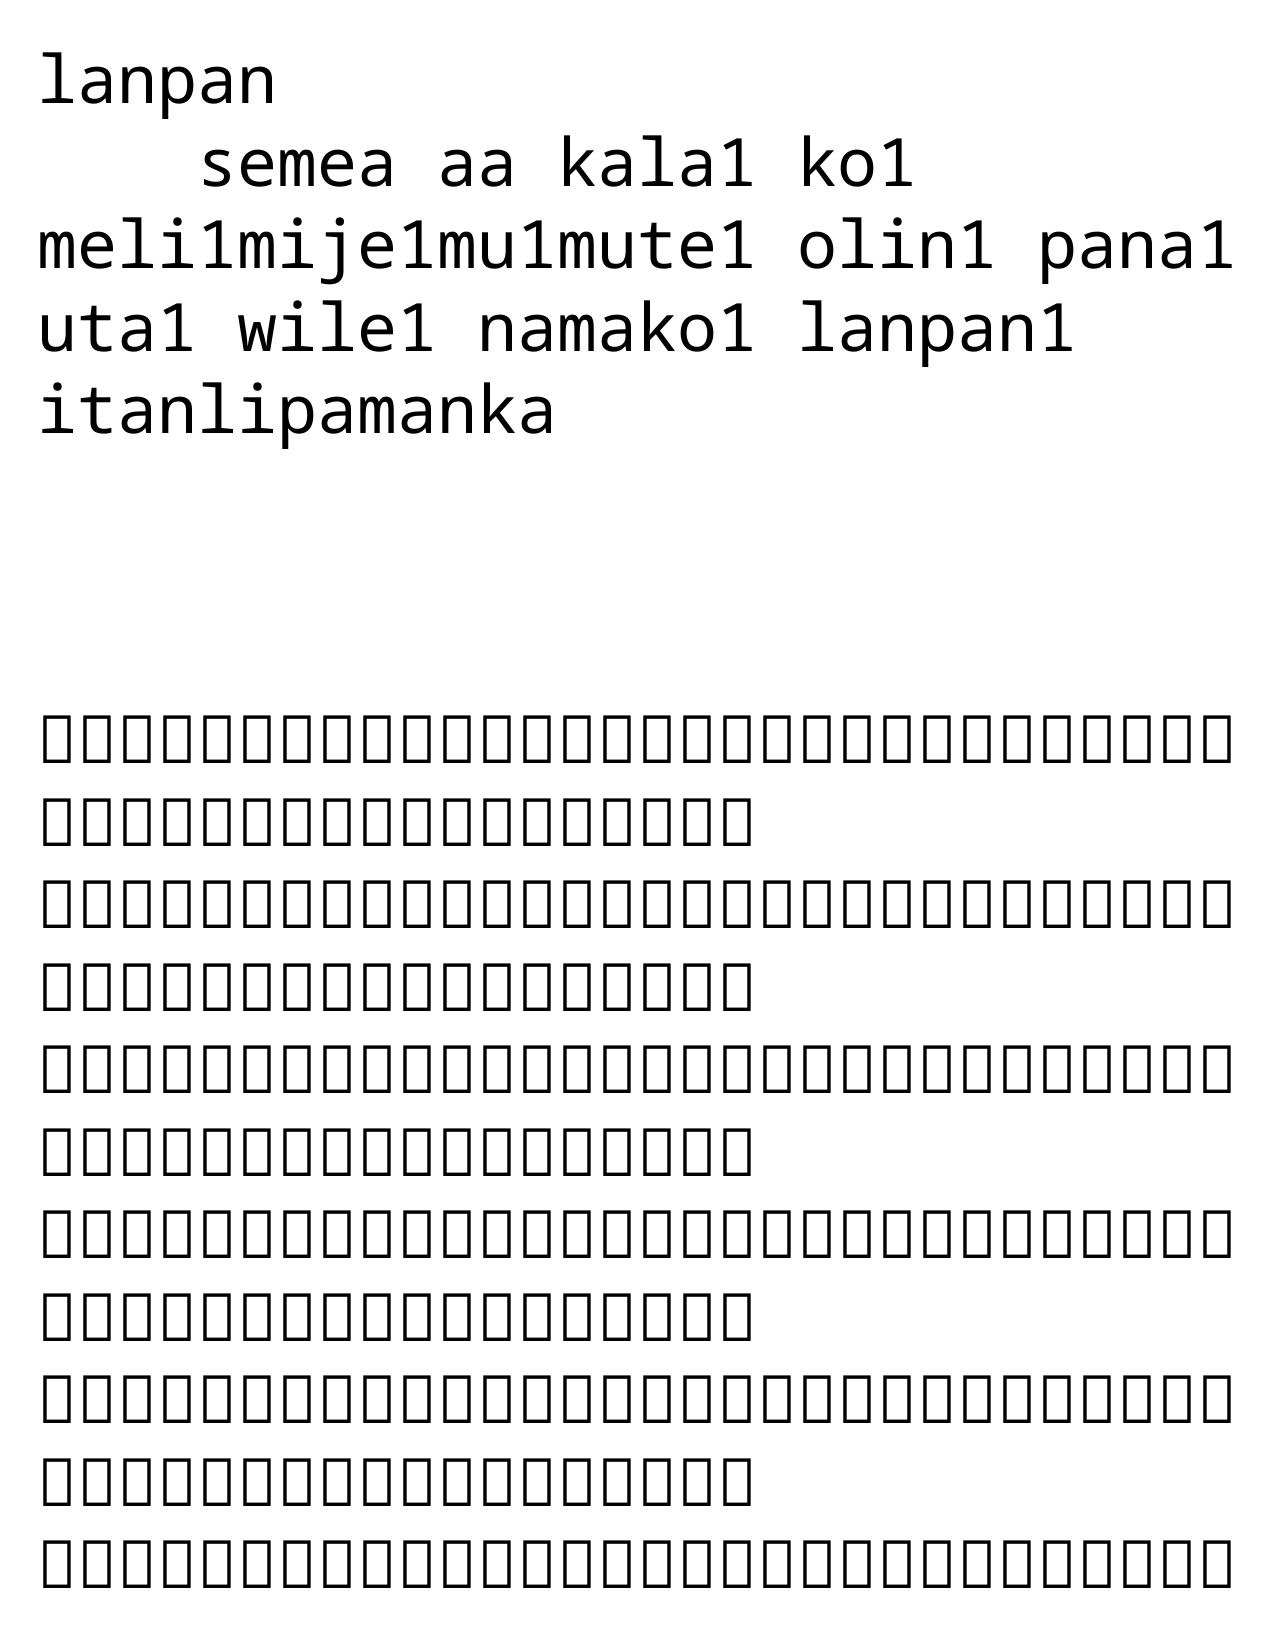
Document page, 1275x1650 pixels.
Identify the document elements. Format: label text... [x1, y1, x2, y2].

text 󱤠󱦕󱤡󱤢󱦕󱤣󱤤󱦕󱤥󱤦󱦕󱤧󱤨󱦕󱤩󱤪󱦕󱤫󱤬󱦕󱤭󱤮󱦕󱤯󱤰󱦕󱤱󱤲󱦕󱤳󱤴󱦕󱤵󱤶󱦕󱤷󱤸󱦕󱤹󱤺󱦕󱤻󱤼󱦕󱤽󱤾󱦕󱤿 [37, 862, 1237, 1027]
text 󱥠󱦕󱥡󱥢󱦕󱥣󱥤󱦕󱥥󱥦󱦕󱥧󱥨󱦕󱥩󱥪󱦕󱥫󱥬󱦕󱥭󱥮󱦕󱥯󱥰󱦕󱥱󱥲󱦕󱥳󱥴󱦕󱥵󱥶󱦕󱥷󱥸󱦕󱥹󱥺󱦕󱥻󱥼󱦕󱥽󱥾󱦕󱥿 [37, 1192, 1237, 1357]
text 󱤌󱦖󱤀󱤌󱦖󱤁󱤌󱦖󱤂󱤌󱦖󱤃󱤌󱦖󱤄󱤌󱦖󱤅󱤌󱦖󱤆󱤌󱦖󱤇󱤌󱦖󱤈󱤌󱦖󱤉󱤌󱦖󱤊󱤌󱦖󱤋󱤌󱦖󱤌󱤌󱦖󱤍󱤌󱦖󱤎󱤌󱦖󱤏 [37, 1357, 1237, 1522]
text 󱤌󱦖󱤐󱤌󱦖󱤑󱤌󱦖󱤒󱤌󱦖󱤓󱤌󱦖󱤔󱤌󱦖󱤕󱤌󱦖󱤖󱤌󱦖󱤗󱤌󱦖󱤘󱤌󱦖󱤙 [37, 1522, 1237, 1605]
text semea aa kala1 ko1 meli1mije1mu1mute1 olin1 pana1 uta1 wile1 namako1 lanpan1 [37, 120, 1237, 367]
text itan󱤟󱤗︀󱤳󱤞󱤞︀lipamanka [37, 367, 1237, 450]
text 󱤀󱦕󱤁󱤂󱦕󱤃󱤄󱦕󱤅󱤆󱦕󱤇󱤈󱦕󱤉󱤊󱦕󱤋󱤌󱦕󱤍󱤎󱦕󱤏󱤐󱦕󱤑󱤒󱦕󱤓󱤔󱦕󱤕󱤖󱦕󱤗󱤘󱦕󱤙󱤚󱦕󱤛󱤜󱦕󱤝󱤞󱦕󱤟 [37, 697, 1237, 862]
text lanpan [37, 37, 1237, 120]
text 󱥀󱦕󱥁󱥂󱦕󱥃󱥄󱦕󱥅󱥆󱦕󱥇󱥈󱦕󱥉󱥊󱦕󱥋󱥌󱦕󱥍󱥎󱦕󱥏󱥐󱦕󱥑󱥒󱦕󱥓󱥔󱦕󱥕󱥖󱦕󱥗󱥘󱦕󱥙󱥚󱦕󱥛󱥜󱦕󱥝󱥞󱦕󱥟 [37, 1027, 1237, 1192]
